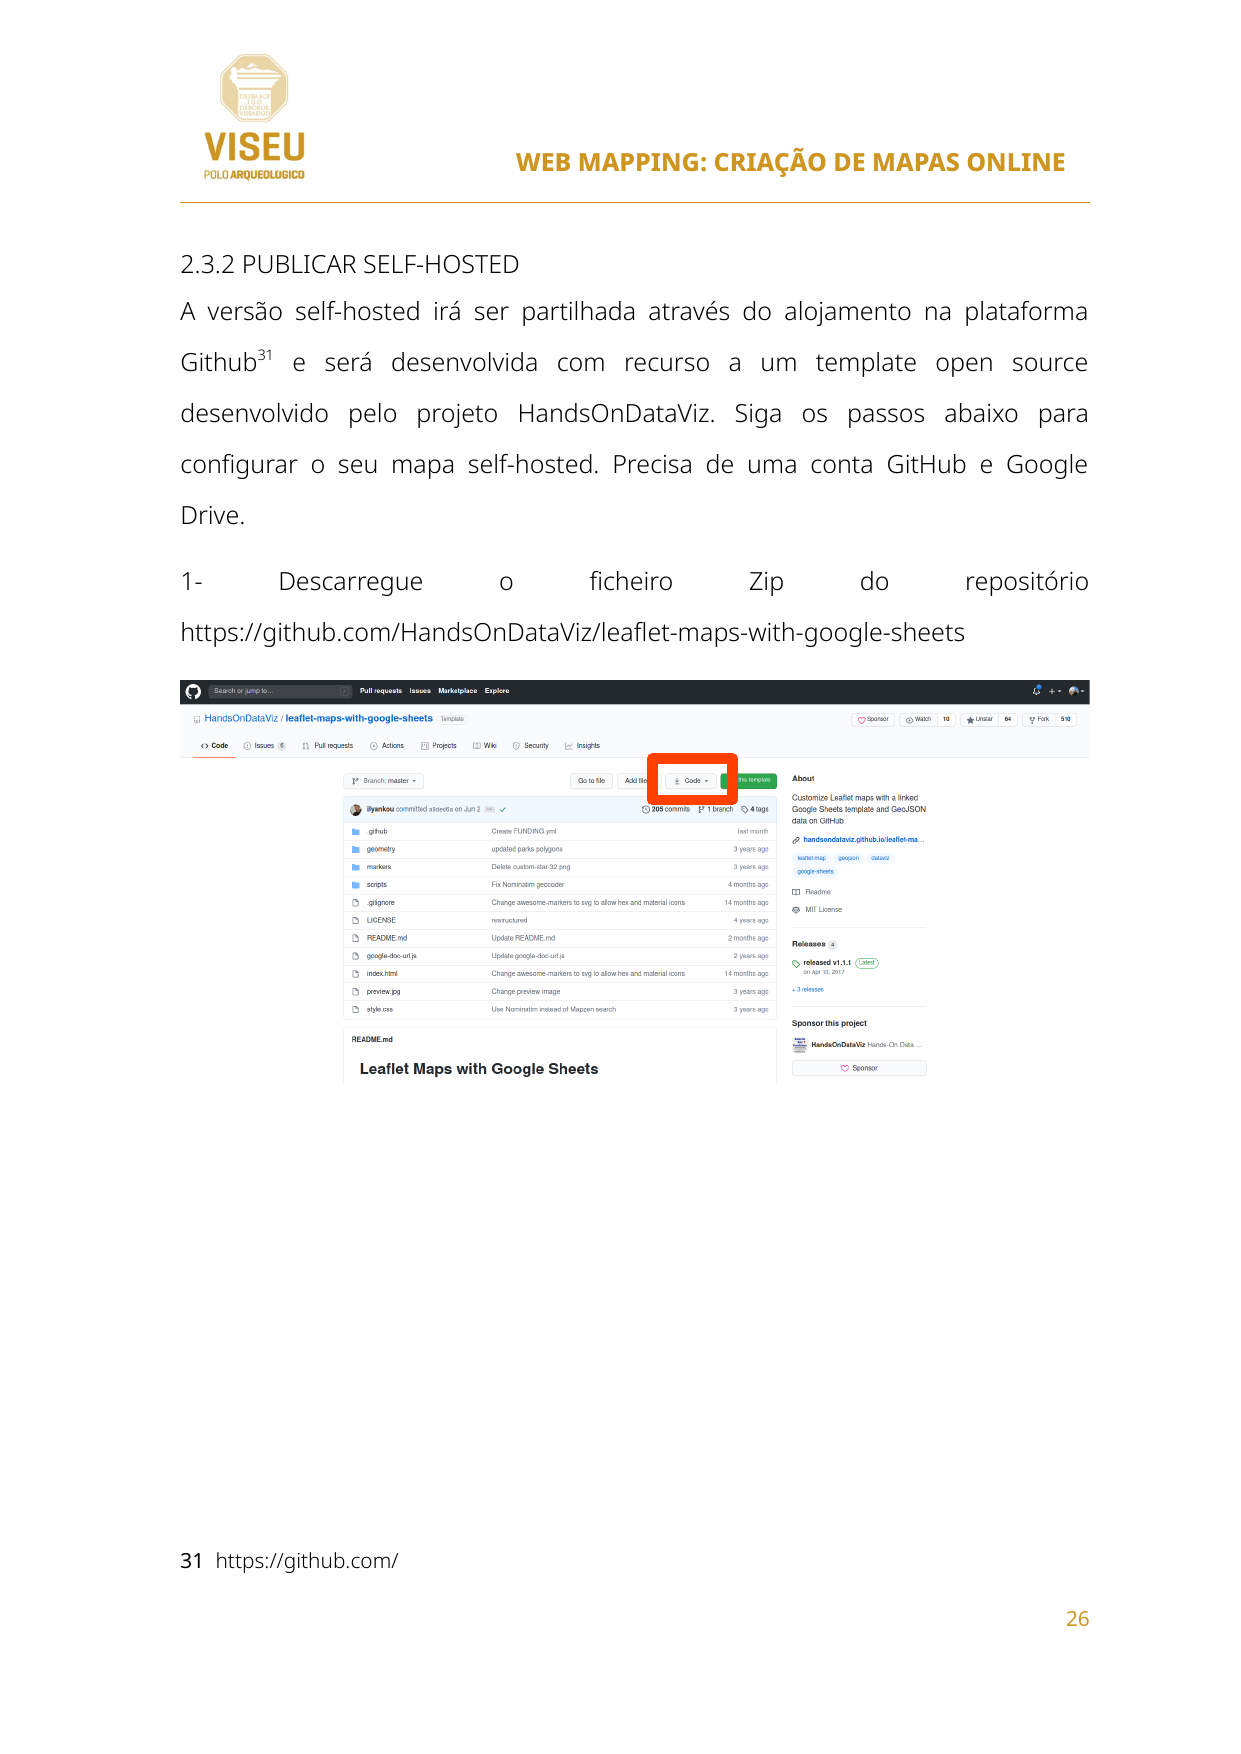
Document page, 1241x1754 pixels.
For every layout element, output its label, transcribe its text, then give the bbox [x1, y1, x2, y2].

text A versão self-hosted irá ser partilhada através do alojamento na plataforma Github e será desenvolvida com recurso a um template open source desenvolvido pelo projeto HandsOnDataViz. Siga os passos abaixo para configurar o seu mapa self-hosted. Precisa de uma conta GitHub e Google Drive. [180, 293, 1090, 532]
picture [180, 680, 1090, 1084]
text 1- Descarregue o ficheiro Zip do repositório https://github.com/HandsOnDataViz/leaflet-maps-with-google-sheets [180, 563, 1090, 648]
subtitle 2.3.2 Publicar self-hosted [180, 247, 1090, 281]
text https://github.com/ [180, 1547, 1090, 1575]
